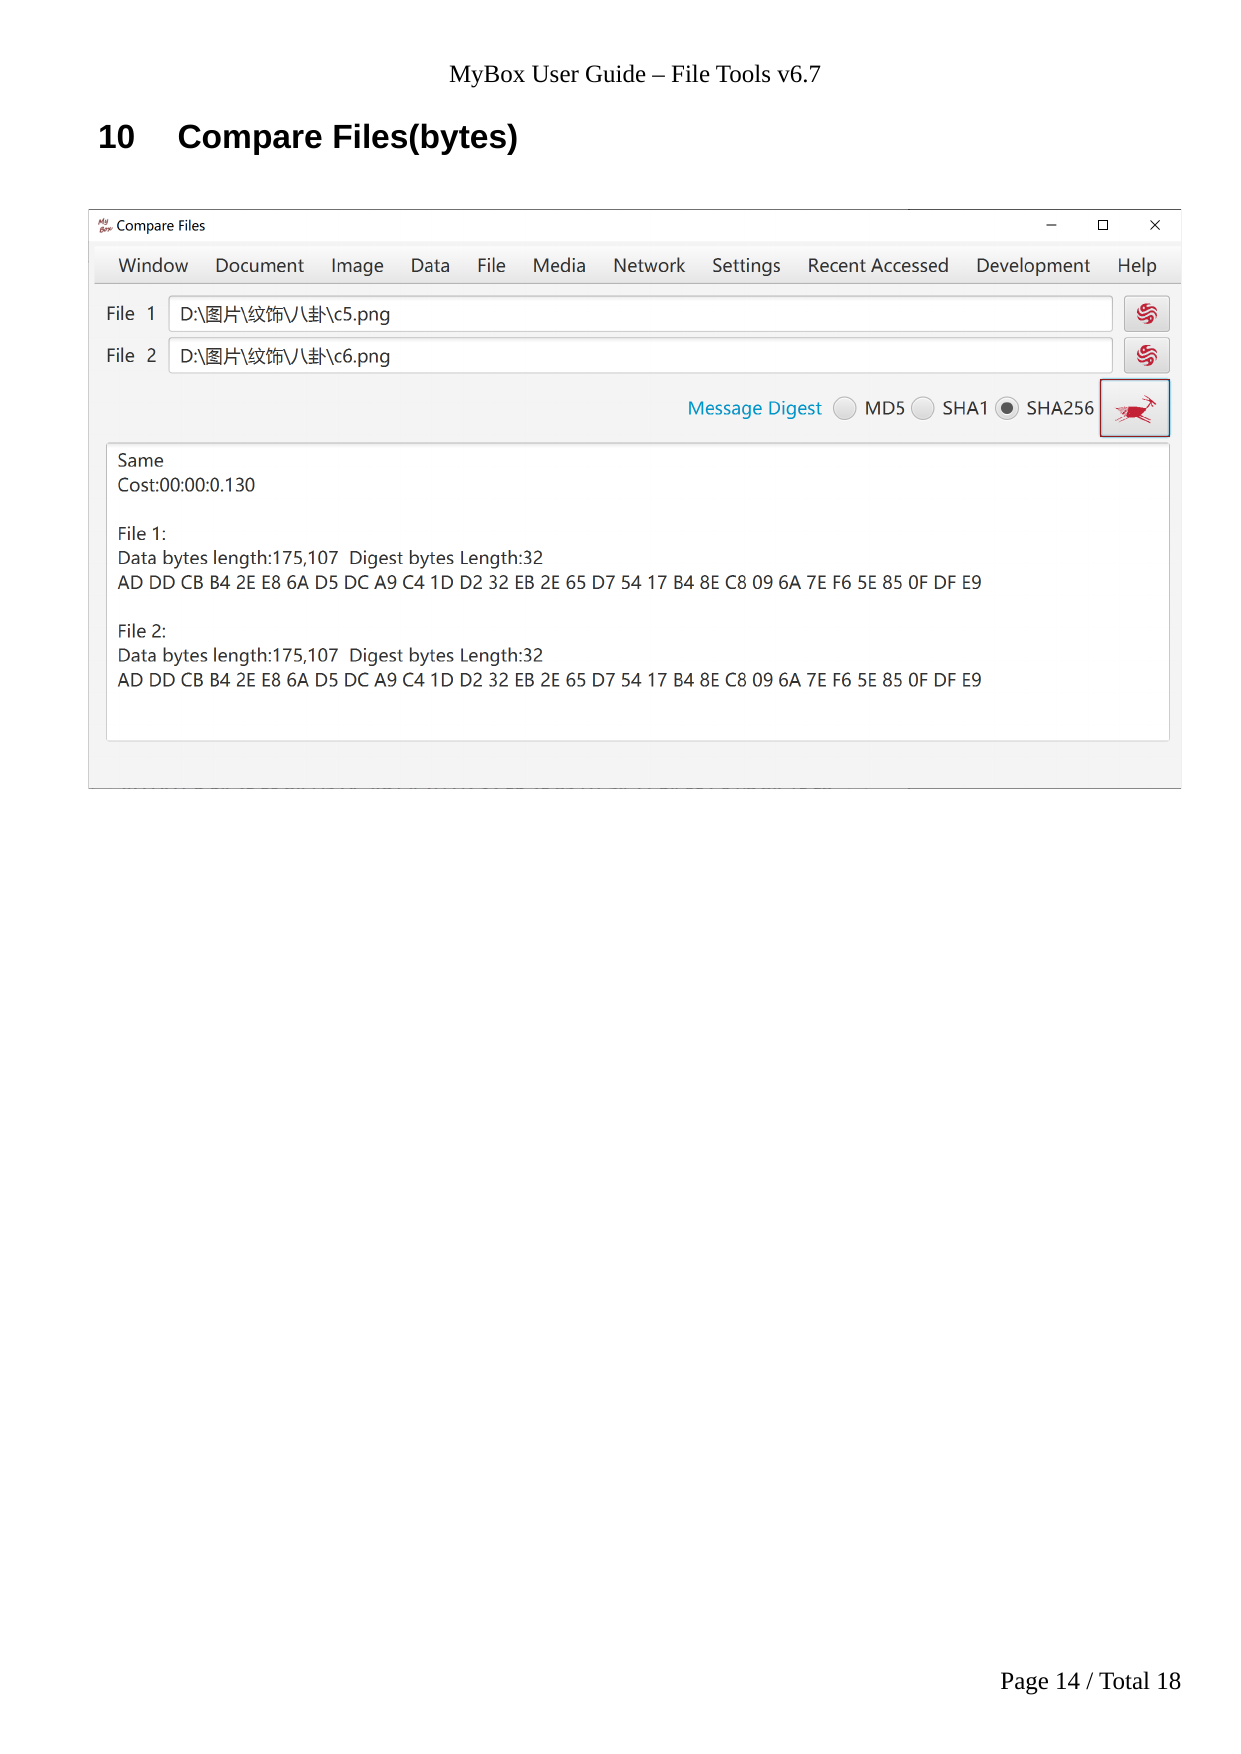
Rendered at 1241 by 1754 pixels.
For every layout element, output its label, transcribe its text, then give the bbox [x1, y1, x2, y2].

subtitle Compare Files(bytes) [88, 117, 1181, 156]
picture [88, 209, 1182, 789]
